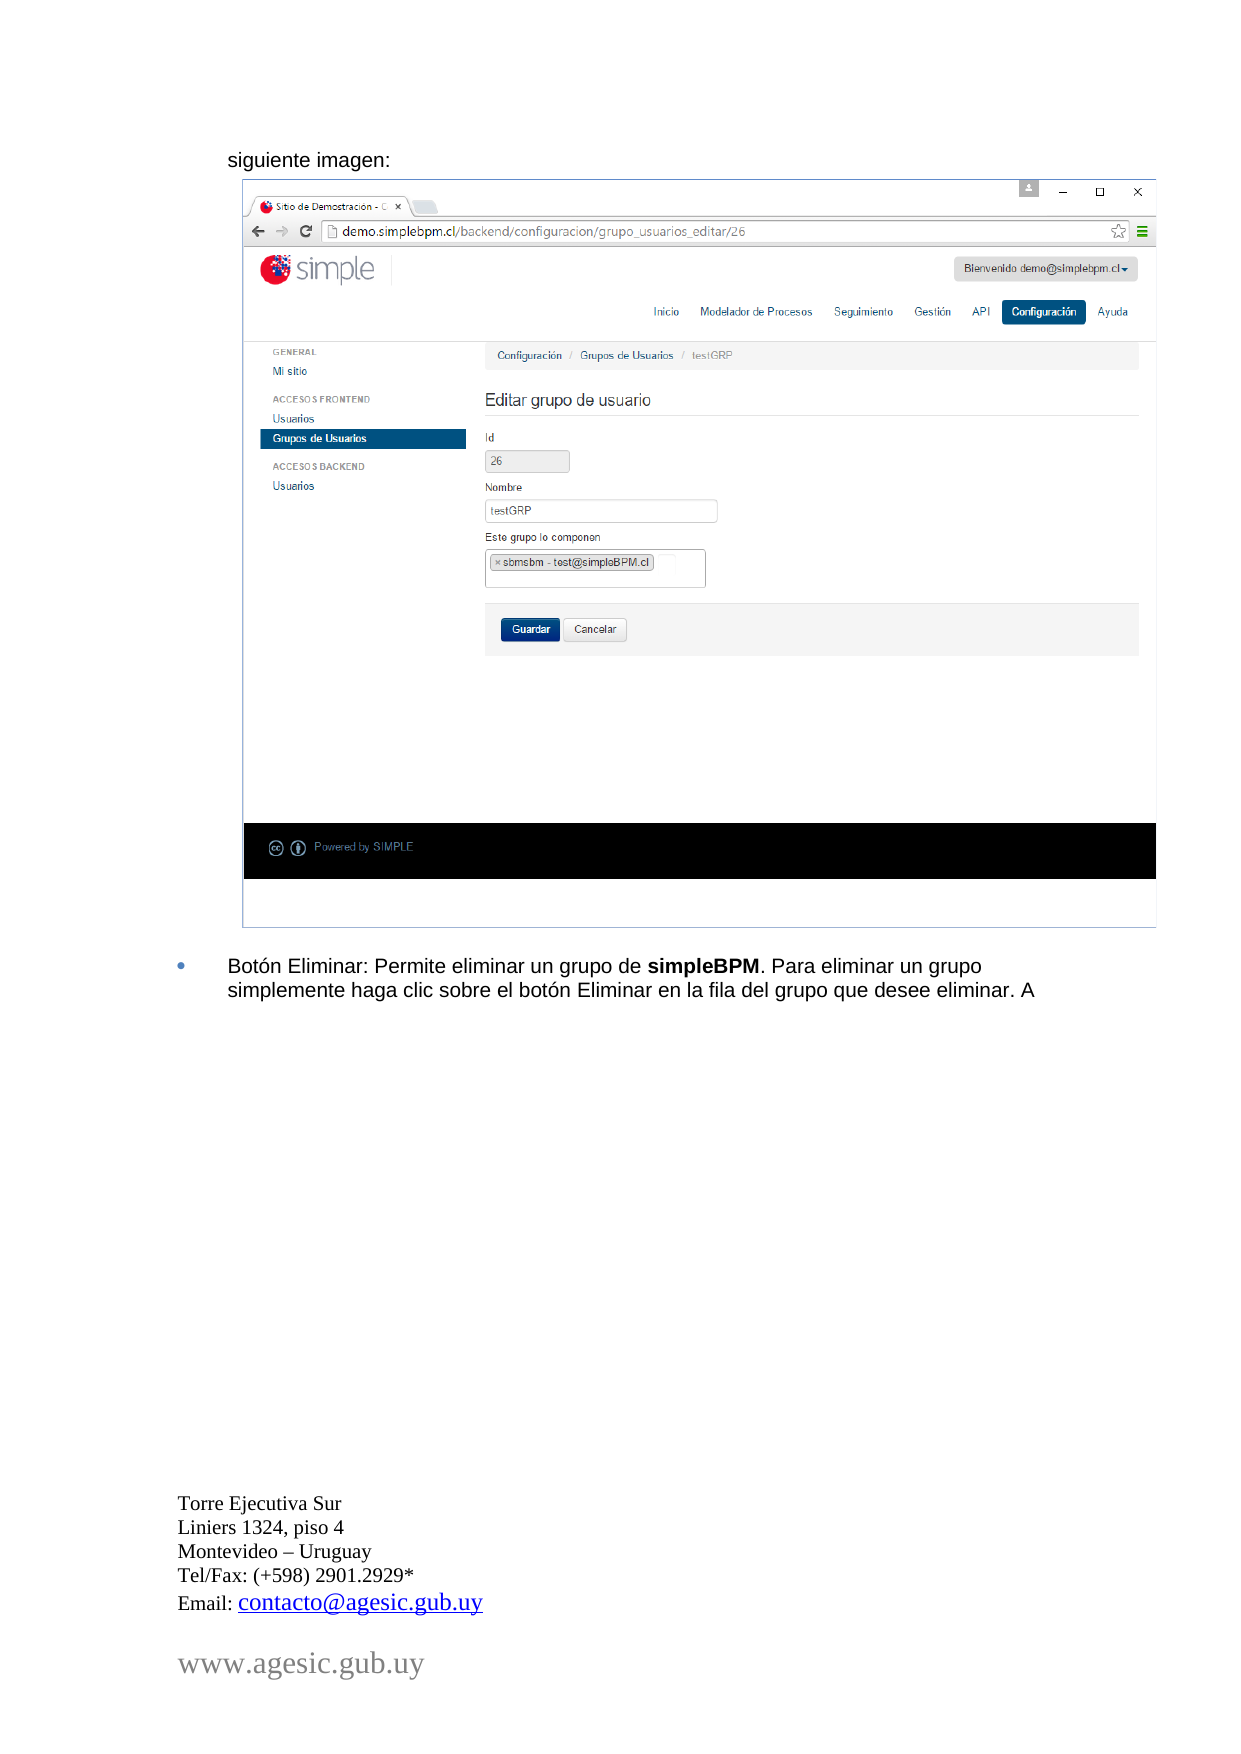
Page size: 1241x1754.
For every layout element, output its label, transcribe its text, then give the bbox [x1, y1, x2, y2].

list Botón Eliminar: Permite eliminar un grupo de simpleBPM. Para eliminar un grupo simplemente haga clic sobre el botón Eliminar en la fila del grupo que desee eliminar. A [177, 954, 1063, 1002]
picture [242, 179, 1157, 928]
list siguiente imagen: [177, 148, 1063, 935]
